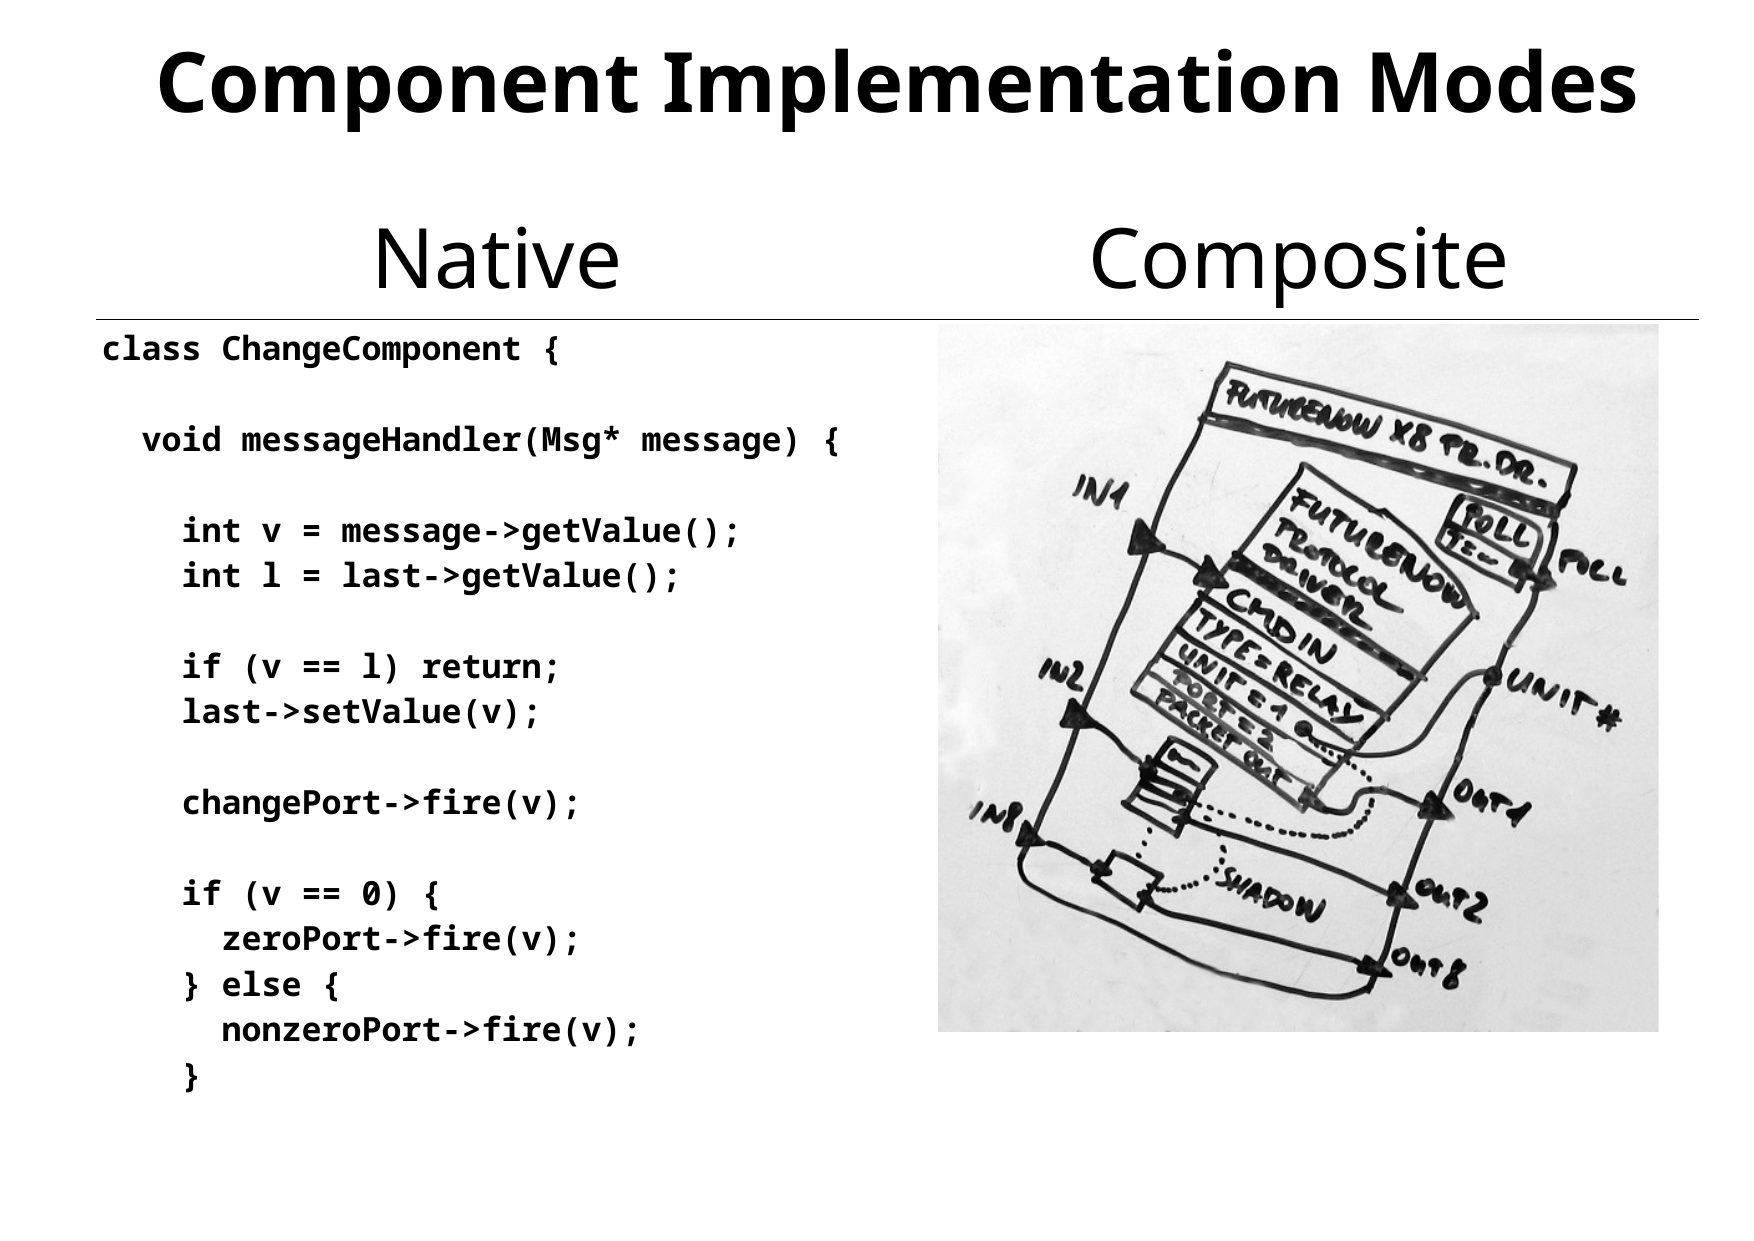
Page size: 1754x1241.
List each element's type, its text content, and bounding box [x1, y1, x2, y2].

table_header Native [96, 194, 897, 319]
table_cell class ChangeComponent { void messageHandler(Msg* message) { int v = message->getValue(); int l = last->getValue(); if (v == l) return; last->setValue(v); changePort->fire(v); if (v == 0) { zeroPort->fire(v); } else { nonzeroPort->fire(v); } [96, 320, 897, 1102]
text Component Implementation Modes [96, 23, 1699, 137]
table_cell [898, 320, 1699, 1102]
picture [938, 324, 1659, 1032]
table_header Composite [898, 194, 1699, 319]
